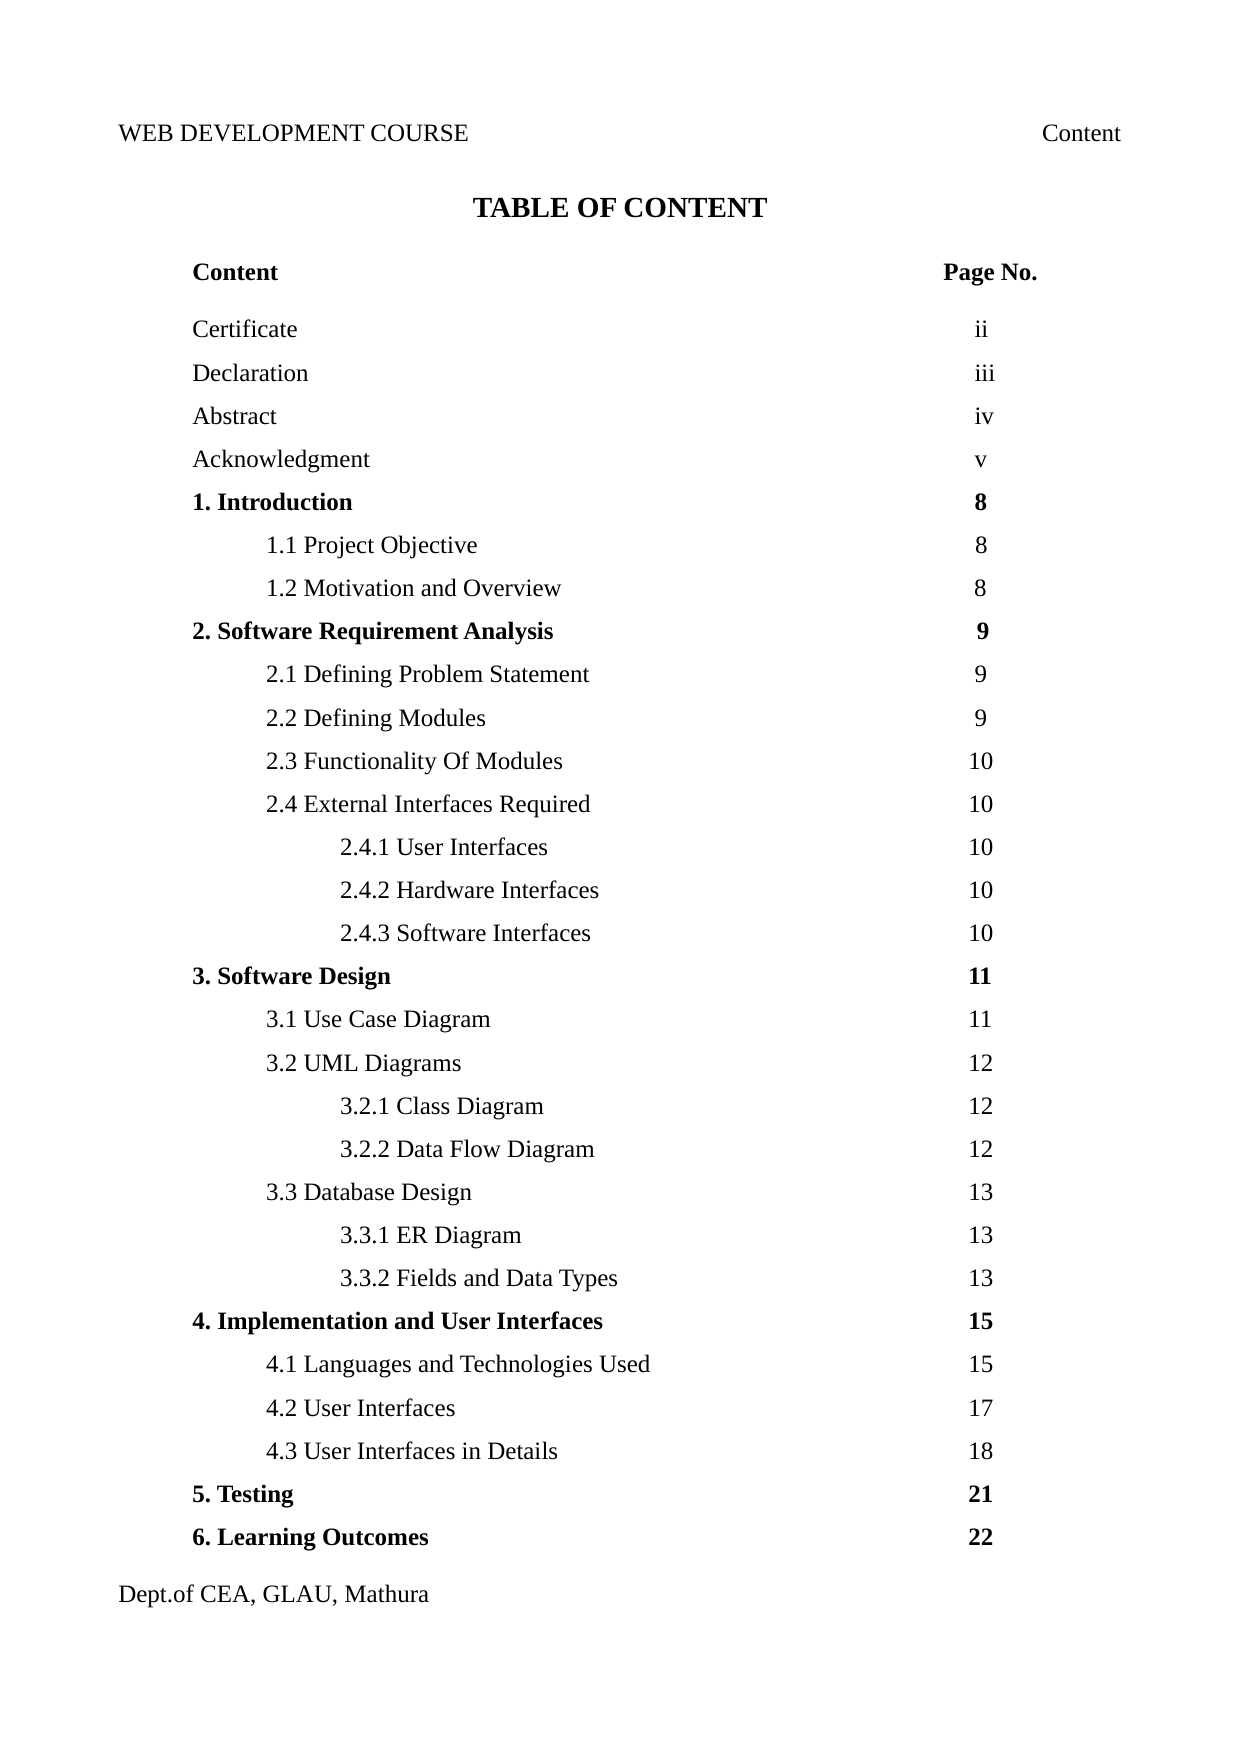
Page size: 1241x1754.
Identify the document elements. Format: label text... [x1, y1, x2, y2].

text 2.3 Functionality Of Modules 10 [118, 746, 1122, 774]
text 3.2.1 Class Diagram 12 [118, 1091, 1122, 1119]
text 3. Software Design 11 [118, 961, 1122, 990]
text 2.4 External Interfaces Required 10 [118, 789, 1122, 818]
text 2. Software Requirement Analysis 9 2.1 Defining Problem Statement 9 [118, 616, 1122, 688]
text 4.1 Languages and Technologies Used 15 [118, 1349, 1122, 1378]
text Acknowledgment v [118, 444, 1122, 473]
text 3.2 UML Diagrams 12 [118, 1048, 1122, 1076]
text TABLE OF CONTENT [118, 190, 1122, 223]
text 3.3.1 ER Diagram 13 [118, 1220, 1122, 1249]
text 1. Introduction 8 [118, 487, 1122, 516]
text Dept.of CEA, GLAU, Mathura [118, 1579, 1122, 1608]
text 3.3 Database Design 13 [118, 1177, 1122, 1206]
text 3.1 Use Case Diagram 11 [118, 1004, 1122, 1033]
text WEB DEVELOPMENT COURSE Content [118, 118, 1122, 147]
text 4.2 User Interfaces 17 [118, 1393, 1122, 1421]
text 2.2 Defining Modules 9 [118, 703, 1122, 731]
text 1.2 Motivation and Overview 8 [118, 573, 1122, 602]
text 3.3.2 Fields and Data Types 13 [118, 1263, 1122, 1292]
text 2.4.2 Hardware Interfaces 10 [118, 875, 1122, 904]
text 2.4.1 User Interfaces 10 [118, 832, 1122, 861]
text 2.4.3 Software Interfaces 10 [118, 918, 1122, 947]
text 4.3 User Interfaces in Details 18 [118, 1436, 1122, 1464]
text Content Page No. [118, 257, 1122, 314]
text Certificate ii [118, 314, 1122, 343]
text 3.2.2 Data Flow Diagram 12 [118, 1134, 1122, 1163]
text 5. Testing 21 [118, 1479, 1122, 1508]
text Declaration iii [118, 358, 1122, 386]
text 6. Learning Outcomes 22 [118, 1522, 1122, 1551]
text Abstract iv [118, 401, 1122, 429]
text 4. Implementation and User Interfaces 15 [118, 1306, 1122, 1335]
text 1.1 Project Objective 8 [118, 530, 1122, 559]
